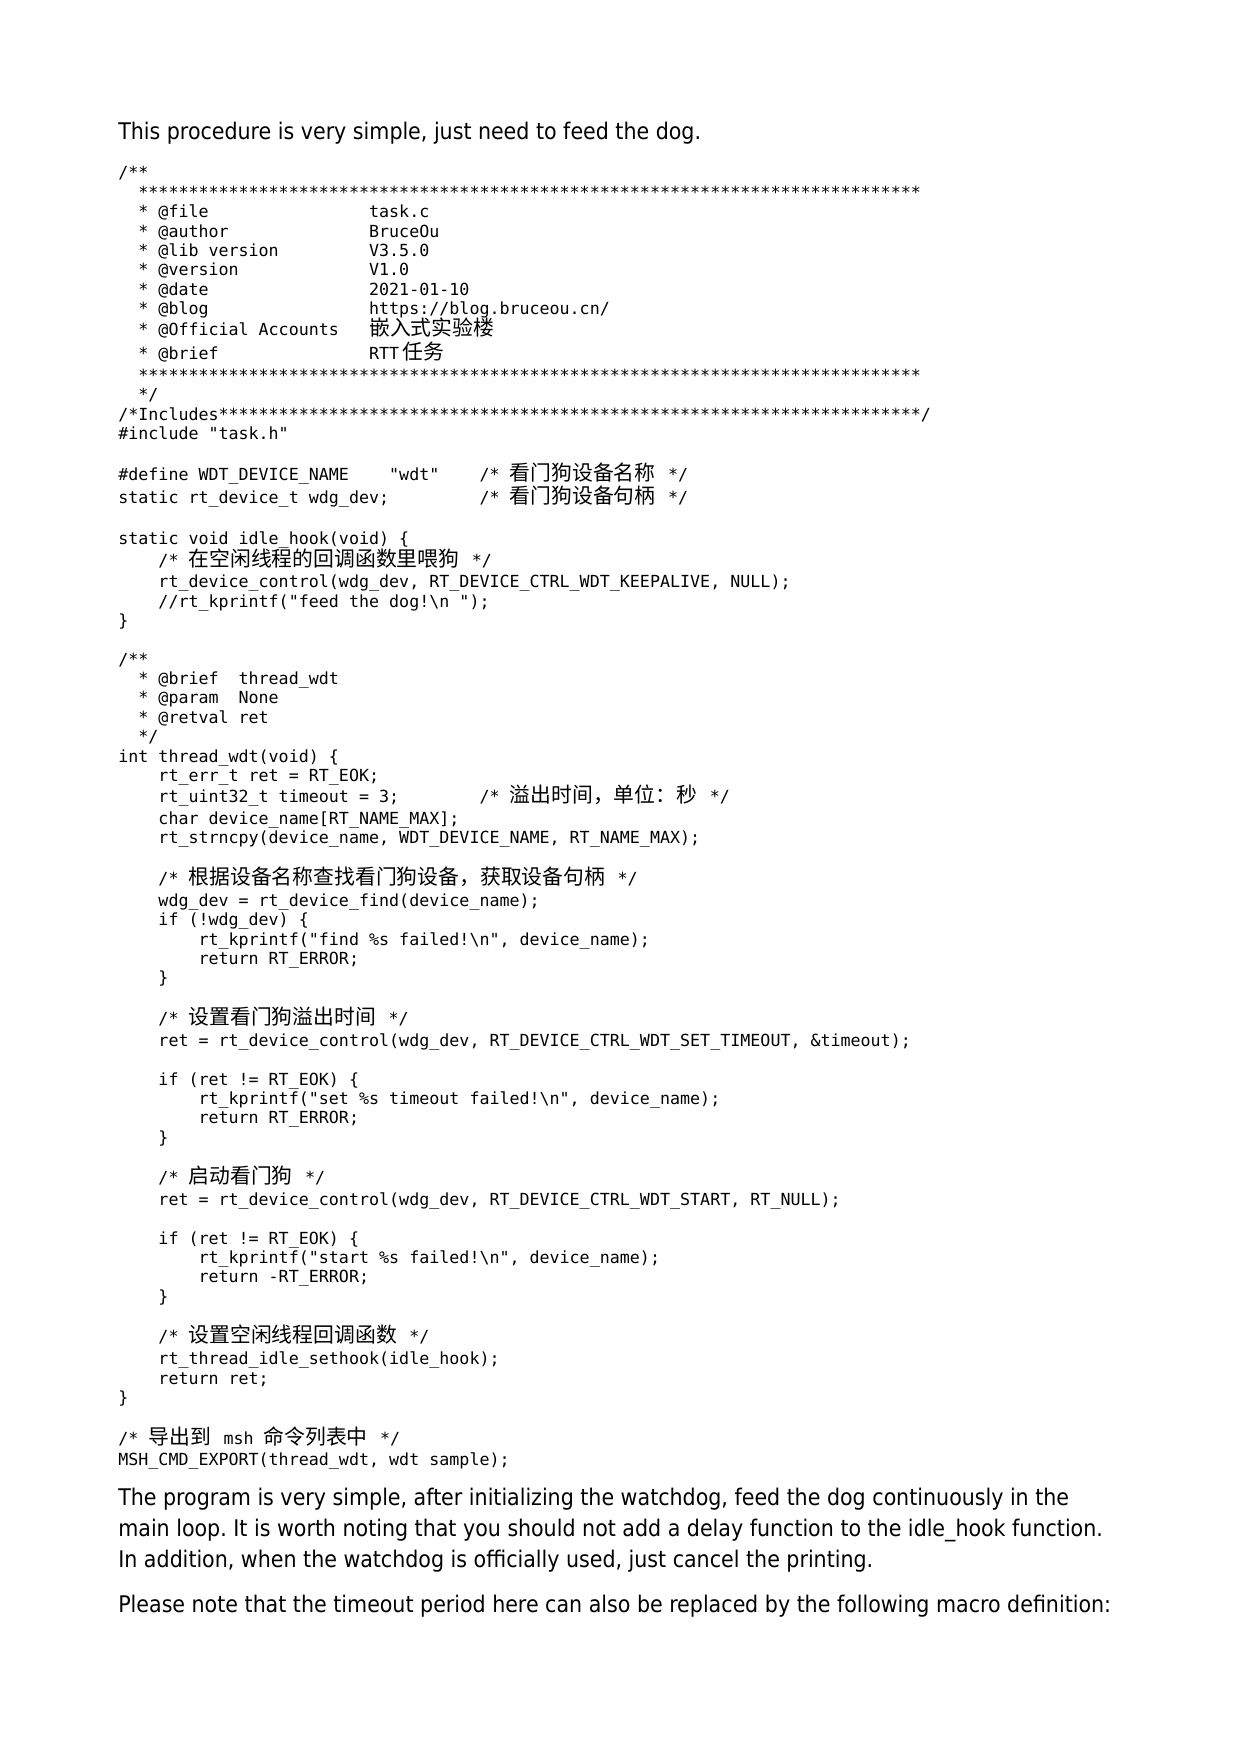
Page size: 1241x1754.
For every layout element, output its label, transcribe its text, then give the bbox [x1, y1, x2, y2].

text return RT_ERROR; [118, 949, 1122, 968]
text /*Includes**********************************************************************/ [118, 404, 1122, 424]
text * @lib version V3.5.0 [118, 241, 1122, 260]
text Please note that the timeout period here can also be replaced by the following macro definition: [118, 1591, 1122, 1618]
text This procedure is very simple, just need to feed the dog. [118, 118, 1122, 145]
text ret = rt_device_control(wdg_dev, RT_DEVICE_CTRL_WDT_START, RT_NULL); [118, 1190, 1122, 1209]
text * @author BruceOu [118, 221, 1122, 241]
text * @brief RTT任务 [118, 342, 1122, 366]
text ****************************************************************************** [118, 183, 1122, 202]
text ****************************************************************************** [118, 366, 1122, 385]
text rt_kprintf("find %s failed!\n", device_name); [118, 929, 1122, 949]
text wdg_dev = rt_device_find(device_name); [118, 891, 1122, 910]
text //rt_kprintf("feed the dog!\n "); [118, 592, 1122, 611]
text } [118, 1127, 1122, 1147]
text /** [118, 163, 1122, 183]
text static void idle_hook(void) { [118, 529, 1122, 548]
text ret = rt_device_control(wdg_dev, RT_DEVICE_CTRL_WDT_SET_TIMEOUT, &timeout); [118, 1031, 1122, 1050]
text rt_strncpy(device_name, WDT_DEVICE_NAME, RT_NAME_MAX); [118, 828, 1122, 848]
text return -RT_ERROR; [118, 1267, 1122, 1287]
text MSH_CMD_EXPORT(thread_wdt, wdt sample); [118, 1450, 1122, 1470]
text * @retval ret [118, 708, 1122, 727]
text rt_device_control(wdg_dev, RT_DEVICE_CTRL_WDT_KEEPALIVE, NULL); [118, 572, 1122, 592]
text rt_kprintf("set %s timeout failed!\n", device_name); [118, 1089, 1122, 1108]
text } [118, 611, 1122, 630]
text The program is very simple, after initializing the watchdog, feed the dog continuously in the main loop. It is worth noting that you should not add a delay function to the idle_hook function. In addition, when the watchdog is officially used, just cancel the printing. [118, 1484, 1122, 1572]
text return RT_ERROR; [118, 1108, 1122, 1127]
text if (!wdg_dev) { [118, 910, 1122, 929]
text char device_name[RT_NAME_MAX]; [118, 809, 1122, 828]
text } [118, 968, 1122, 988]
text rt_kprintf("start %s failed!\n", device_name); [118, 1248, 1122, 1267]
text * @file task.c [118, 202, 1122, 221]
text rt_thread_idle_sethook(idle_hook); [118, 1349, 1122, 1368]
text */ [118, 727, 1122, 747]
text /* 设置看门狗溢出时间 */ [118, 1007, 1122, 1031]
text * @blog https://blog.bruceou.cn/ [118, 299, 1122, 318]
text */ [118, 385, 1122, 404]
text * @version V1.0 [118, 260, 1122, 279]
text if (ret != RT_EOK) { [118, 1069, 1122, 1089]
text #define WDT_DEVICE_NAME "wdt" /* 看门狗设备名称 */ [118, 462, 1122, 486]
text } [118, 1287, 1122, 1306]
text * @Official Accounts 嵌入式实验楼 [118, 318, 1122, 342]
text /* 启动看门狗 */ [118, 1166, 1122, 1190]
text /* 根据设备名称查找看门狗设备，获取设备句柄 */ [118, 867, 1122, 891]
text /* 导出到 msh 命令列表中 */ [118, 1427, 1122, 1450]
text /* 在空闲线程的回调函数里喂狗 */ [118, 548, 1122, 572]
text static rt_device_t wdg_dev; /* 看门狗设备句柄 */ [118, 486, 1122, 510]
text * @param None [118, 688, 1122, 708]
text if (ret != RT_EOK) { [118, 1229, 1122, 1248]
text rt_uint32_t timeout = 3; /* 溢出时间，单位：秒 */ [118, 785, 1122, 809]
text /** [118, 650, 1122, 669]
text #include "task.h" [118, 424, 1122, 443]
text /* 设置空闲线程回调函数 */ [118, 1326, 1122, 1349]
text rt_err_t ret = RT_EOK; [118, 766, 1122, 785]
text return ret; [118, 1368, 1122, 1388]
text int thread_wdt(void) { [118, 747, 1122, 766]
text * @date 2021-01-10 [118, 279, 1122, 299]
text * @brief thread_wdt [118, 669, 1122, 688]
text } [118, 1388, 1122, 1407]
